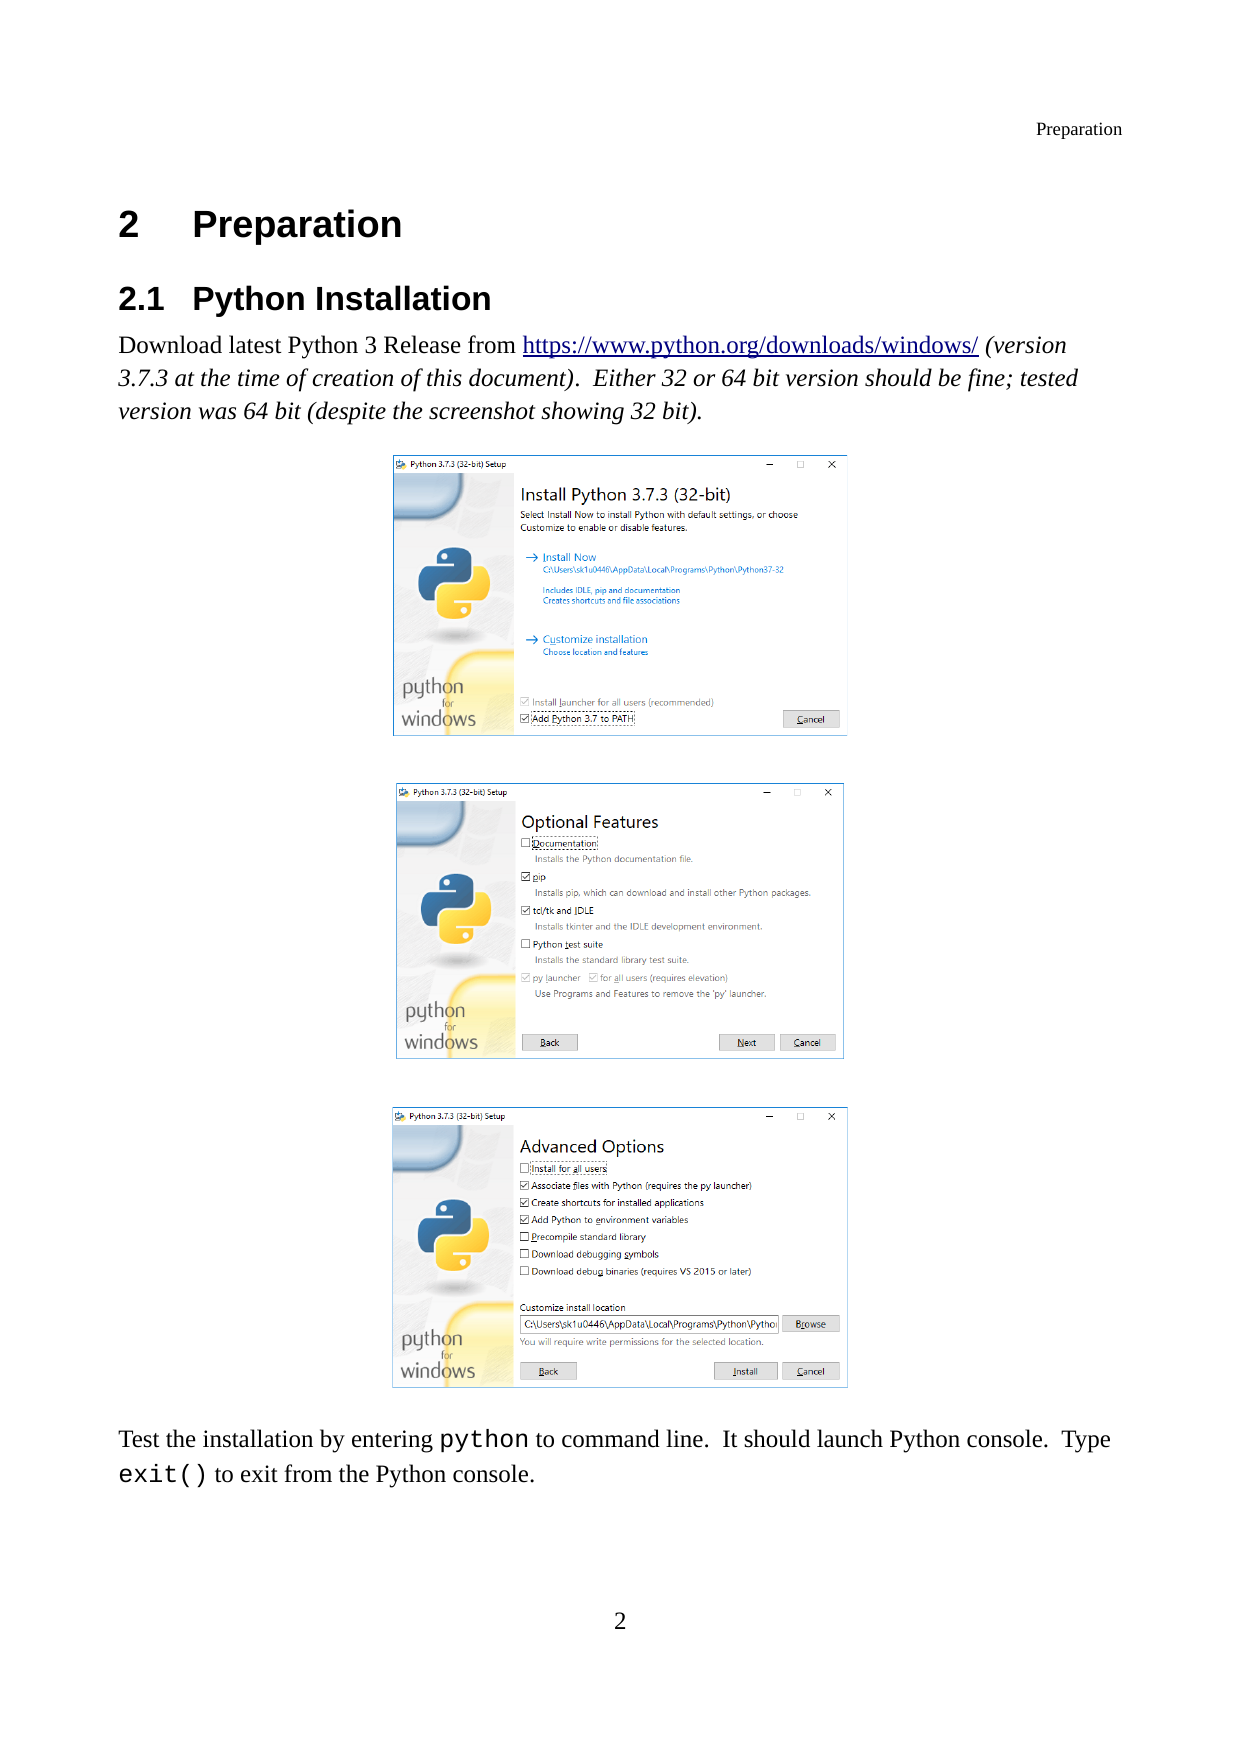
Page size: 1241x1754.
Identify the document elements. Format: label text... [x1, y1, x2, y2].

picture [396, 783, 844, 1059]
picture [392, 1107, 848, 1388]
subtitle Python Installation [118, 279, 1122, 318]
text Test the installation by entering python to command line. It should launch Python console. Type exit() to exit from the Python console. [118, 1424, 1122, 1490]
subtitle Preparation [118, 202, 1122, 246]
text Download latest Python 3 Release from https://www.python.org/downloads/windows/ (version 3.7.3 at the time of creation of this document). Either 32 or 64 bit version should be fine; tested version was 64 bit (despite the screenshot showing 32 bit). [118, 330, 1122, 425]
picture [393, 455, 848, 736]
